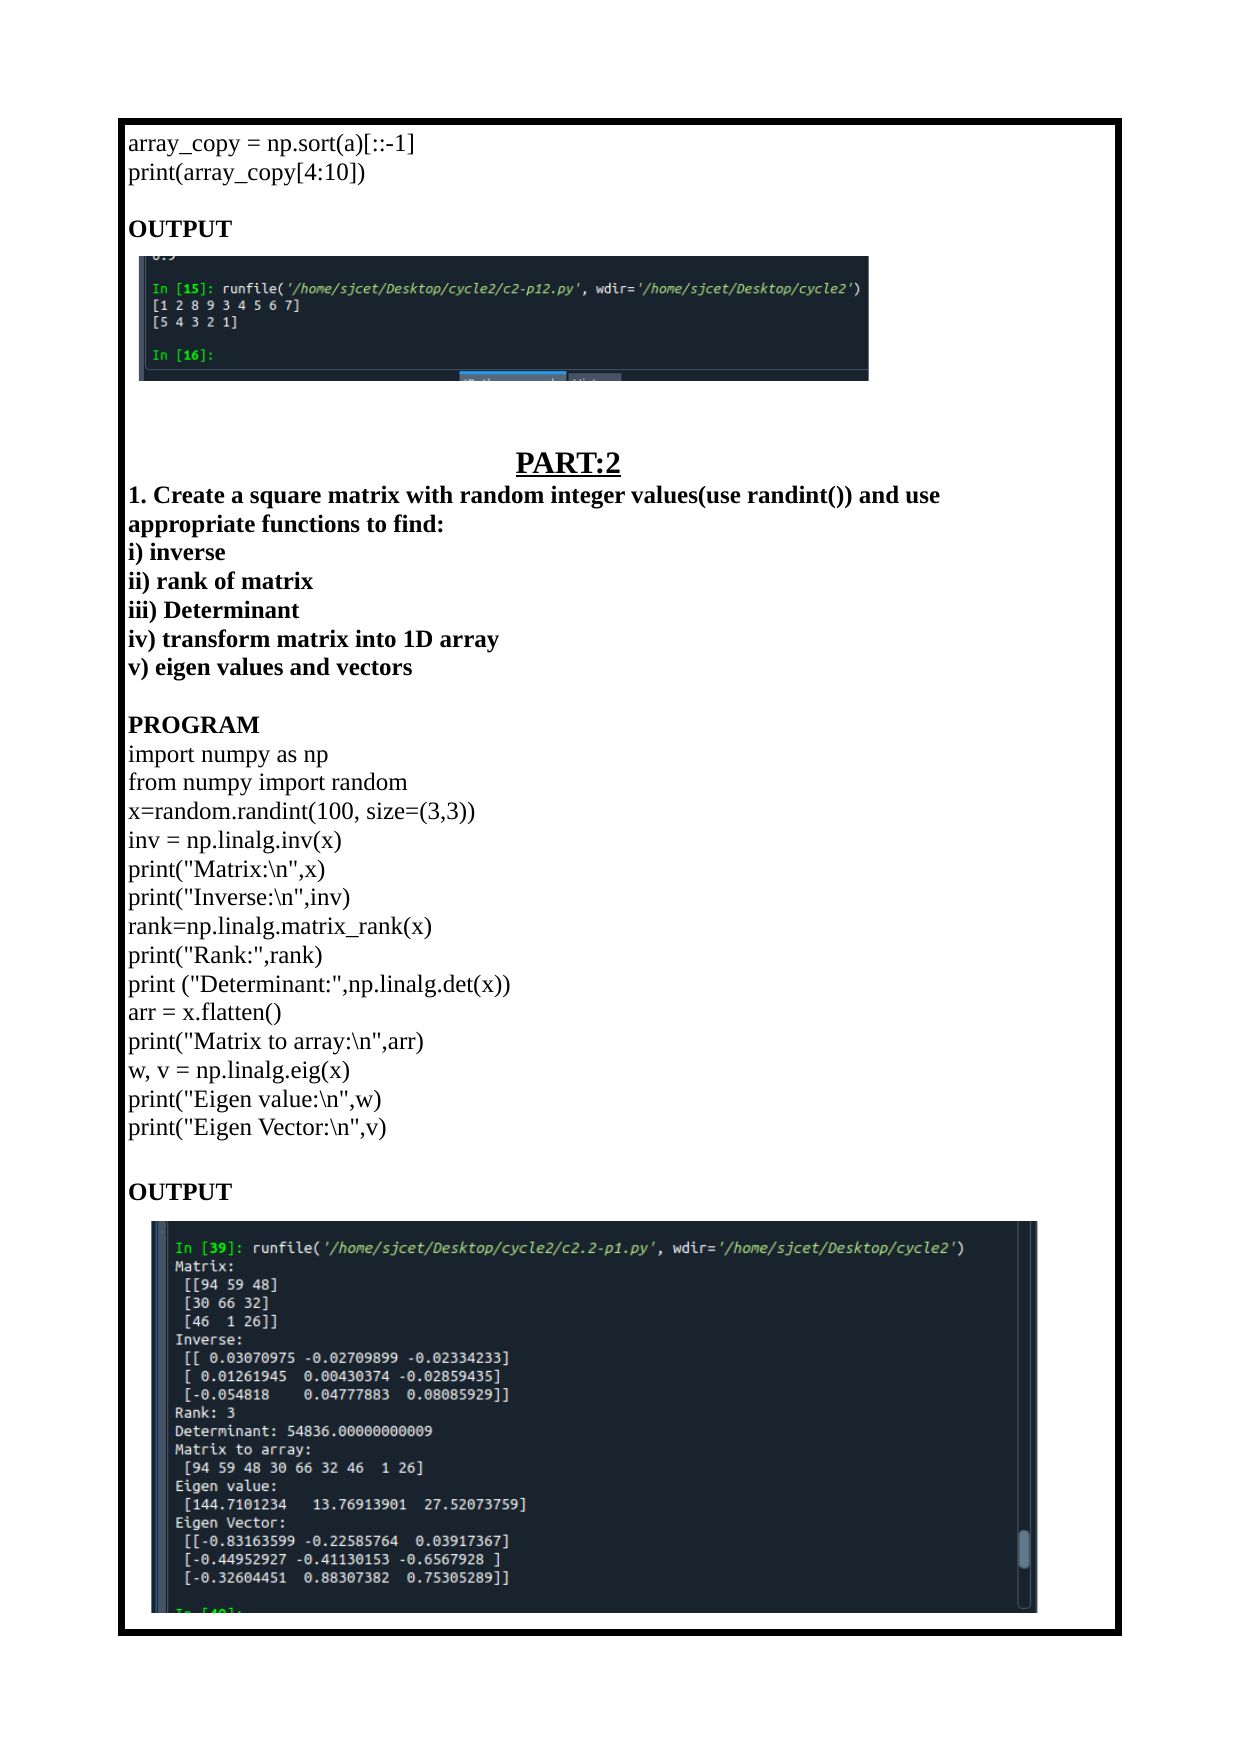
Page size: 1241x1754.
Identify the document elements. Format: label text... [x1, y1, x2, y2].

text i) inverse [128, 537, 1112, 566]
text print(array_copy[4:10]) [128, 157, 1112, 185]
text iii) Determinant [128, 595, 1112, 624]
text array_copy = np.sort(a)[::-1] [128, 128, 1112, 157]
text import numpy as np [128, 739, 1112, 767]
text print("Eigen value:\n",w) [128, 1084, 1112, 1112]
text rank=np.linalg.matrix_rank(x) [128, 911, 1112, 940]
text v) eigen values and vectors [128, 652, 1112, 681]
text from numpy import random [128, 767, 1112, 796]
text print("Matrix:\n",x) [128, 854, 1112, 882]
text OUTPUT [128, 1177, 1112, 1206]
text print("Inverse:\n",inv) [128, 882, 1112, 911]
text arr = x.flatten() [128, 997, 1112, 1026]
text inv = np.linalg.inv(x) [128, 825, 1112, 854]
text iv) transform matrix into 1D array [128, 624, 1112, 652]
text PART:2 [128, 444, 1112, 480]
text print("Matrix to array:\n",arr) [128, 1026, 1112, 1055]
text x=random.randint(100, size=(3,3)) [128, 796, 1112, 825]
text print("Rank:",rank) [128, 940, 1112, 969]
text appropriate functions to find: [128, 509, 1112, 537]
text print ("Determinant:",np.linalg.det(x)) [128, 969, 1112, 997]
text PROGRAM [128, 710, 1112, 739]
text 1. Create a square matrix with random integer values(use randint()) and use [128, 480, 1112, 509]
text OUTPUT [128, 214, 1112, 243]
picture [747, 361, 869, 381]
text w, v = np.linalg.eig(x) [128, 1055, 1112, 1084]
text ii) rank of matrix [128, 566, 1112, 595]
text print("Eigen Vector:\n",v) [128, 1112, 1112, 1141]
